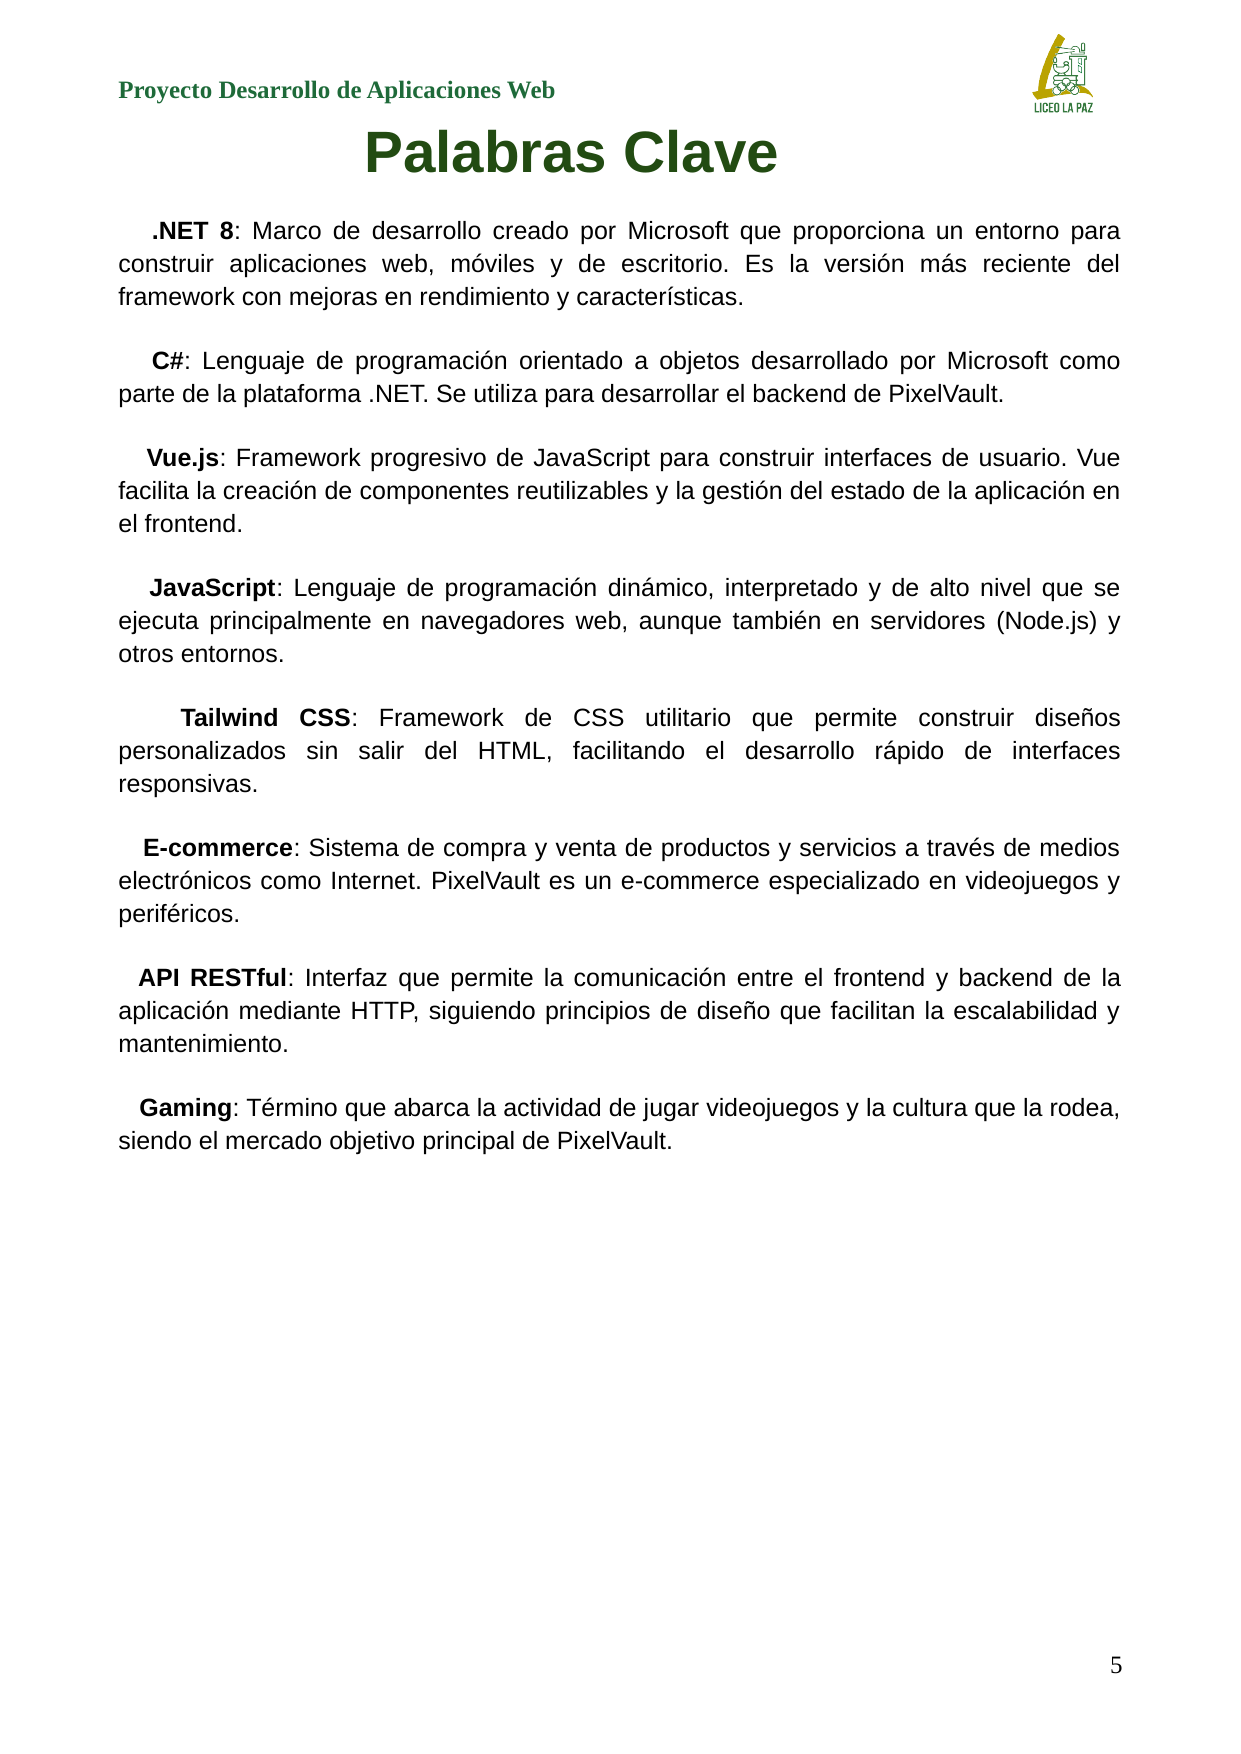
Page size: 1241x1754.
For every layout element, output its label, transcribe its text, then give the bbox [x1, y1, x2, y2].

picture [1025, 26, 1100, 118]
text C#: Lenguaje de programación orientado a objetos desarrollado por Microsoft como parte de la plataforma .NET. Se utiliza para desarrollar el backend de PixelVault. [118, 346, 1122, 408]
text E-commerce: Sistema de compra y venta de productos y servicios a través de medios electrónicos como Internet. PixelVault es un e-commerce especializado en videojuegos y periféricos. [118, 833, 1122, 928]
text Tailwind CSS: Framework de CSS utilitario que permite construir diseños personalizados sin salir del HTML, facilitando el desarrollo rápido de interfaces responsivas. [118, 703, 1122, 798]
text JavaScript: Lenguaje de programación dinámico, interpretado y de alto nivel que se ejecuta principalmente en navegadores web, aunque también en servidores (Node.js) y otros entornos. [118, 573, 1122, 668]
text .NET 8: Marco de desarrollo creado por Microsoft que proporciona un entorno para construir aplicaciones web, móviles y de escritorio. Es la versión más reciente del framework con mejoras en rendimiento y características. [118, 216, 1122, 311]
text API RESTful: Interfaz que permite la comunicación entre el frontend y backend de la aplicación mediante HTTP, siguiendo principios de diseño que facilitan la escalabilidad y mantenimiento. [118, 963, 1122, 1058]
text Gaming: Término que abarca la actividad de jugar videojuegos y la cultura que la rodea, siendo el mercado objetivo principal de PixelVault. [118, 1093, 1122, 1155]
subtitle Palabras Clave [118, 118, 1122, 185]
text Vue.js: Framework progresivo de JavaScript para construir interfaces de usuario. Vue facilita la creación de componentes reutilizables y la gestión del estado de la aplicación en el frontend. [118, 443, 1122, 538]
